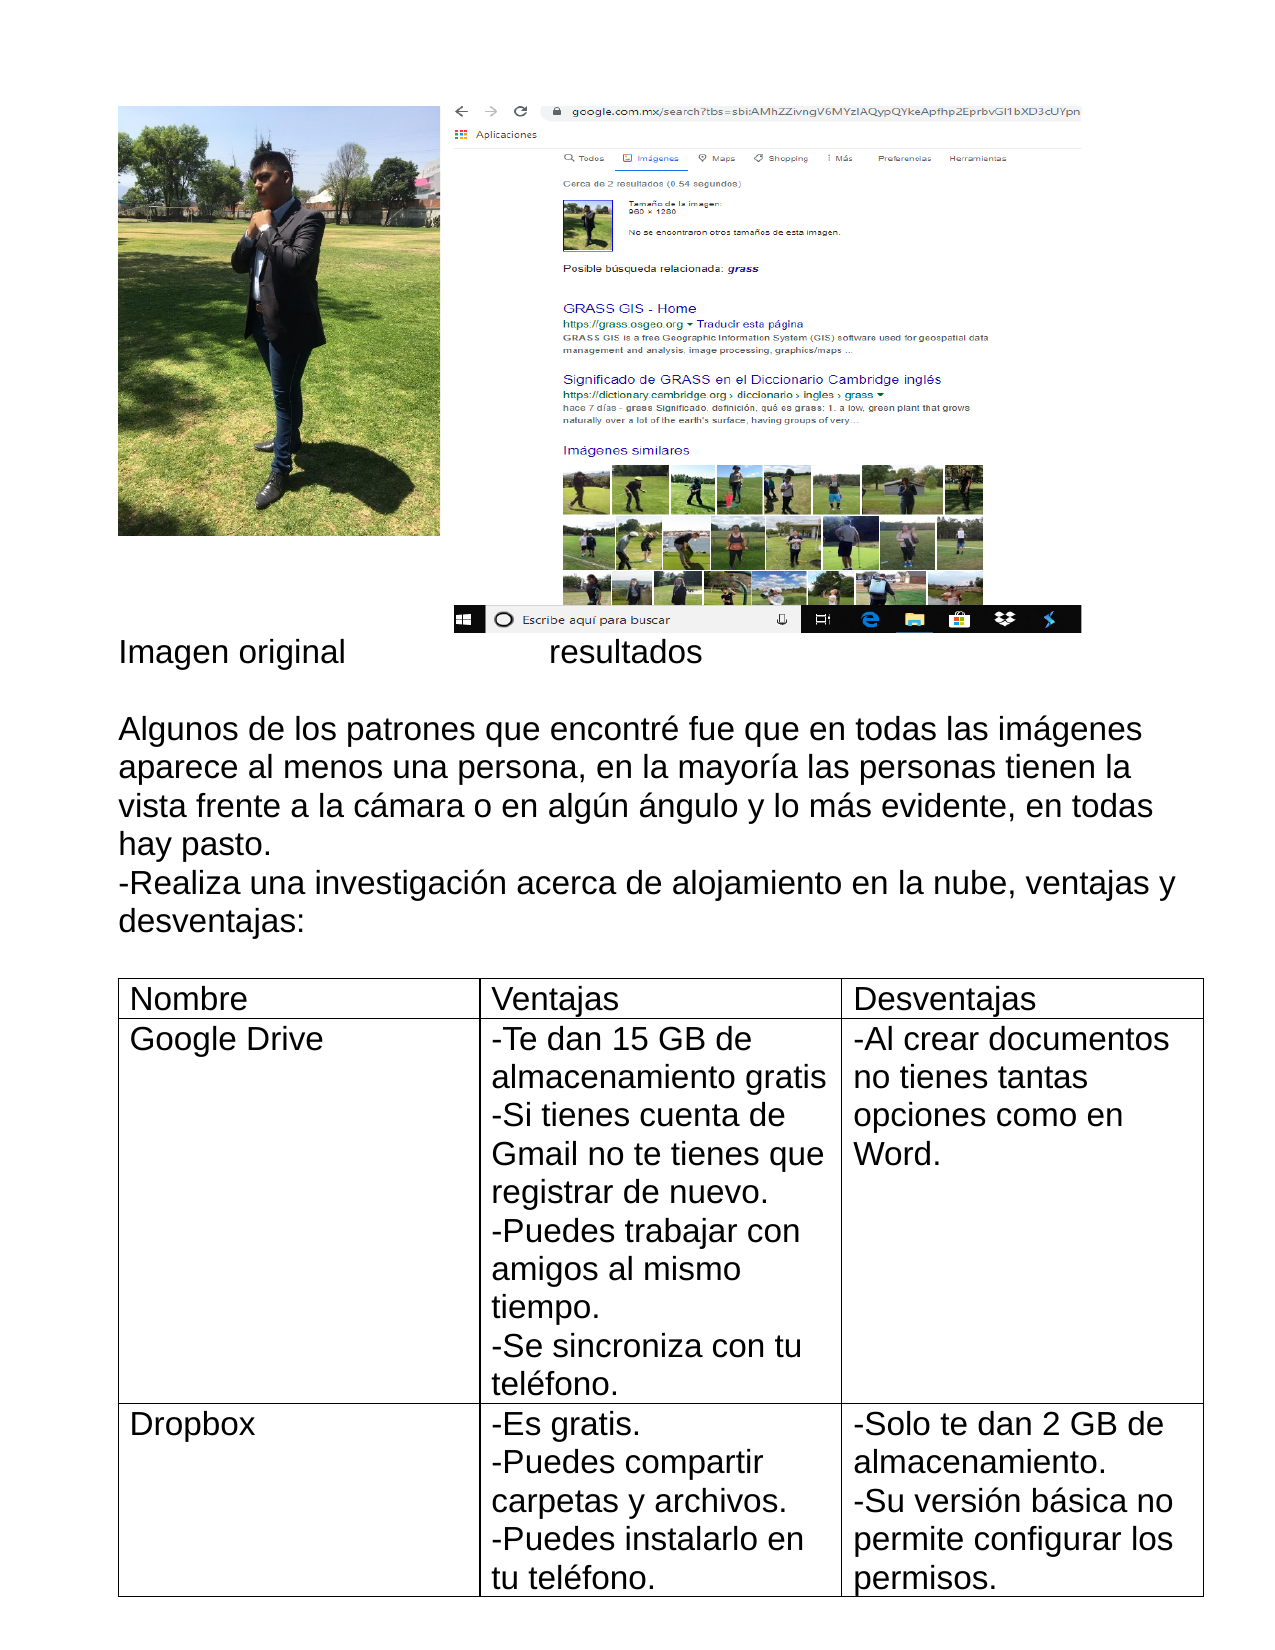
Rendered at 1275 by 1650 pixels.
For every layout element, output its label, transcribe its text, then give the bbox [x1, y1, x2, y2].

table_cell -Te dan 15 GB de almacenamiento gratis -Si tienes cuenta de Gmail no te tienes que registrar de nuevo. -Puedes trabajar con amigos al mismo tiempo. -Se sincroniza con tu teléfono. [481, 1019, 841, 1403]
table_cell Dropbox [119, 1404, 479, 1596]
table_header Nombre [119, 979, 479, 1017]
table_header Desventajas [842, 979, 1203, 1017]
table_cell -Es gratis. -Puedes compartir carpetas y archivos. -Puedes instalarlo en tu teléfono. [481, 1404, 841, 1596]
table_cell -Solo te dan 2 GB de almacenamiento. -Su versión básica no permite configurar los permisos. [842, 1404, 1203, 1596]
table_header Ventajas [481, 979, 841, 1017]
text Imagen original resultados [118, 632, 1205, 671]
table_cell Google Drive [119, 1019, 479, 1403]
text -Realiza una investigación acerca de alojamiento en la nube, ventajas y desventajas: [118, 863, 1205, 939]
text Algunos de los patrones que encontré fue que en todas las imágenes aparece al menos una persona, en la mayoría las personas tienen la vista frente a la cámara o en algún ángulo y lo más evidente, en todas hay pasto. [118, 709, 1205, 863]
table_cell -Al crear documentos no tienes tantas opciones como en Word. [842, 1019, 1203, 1403]
